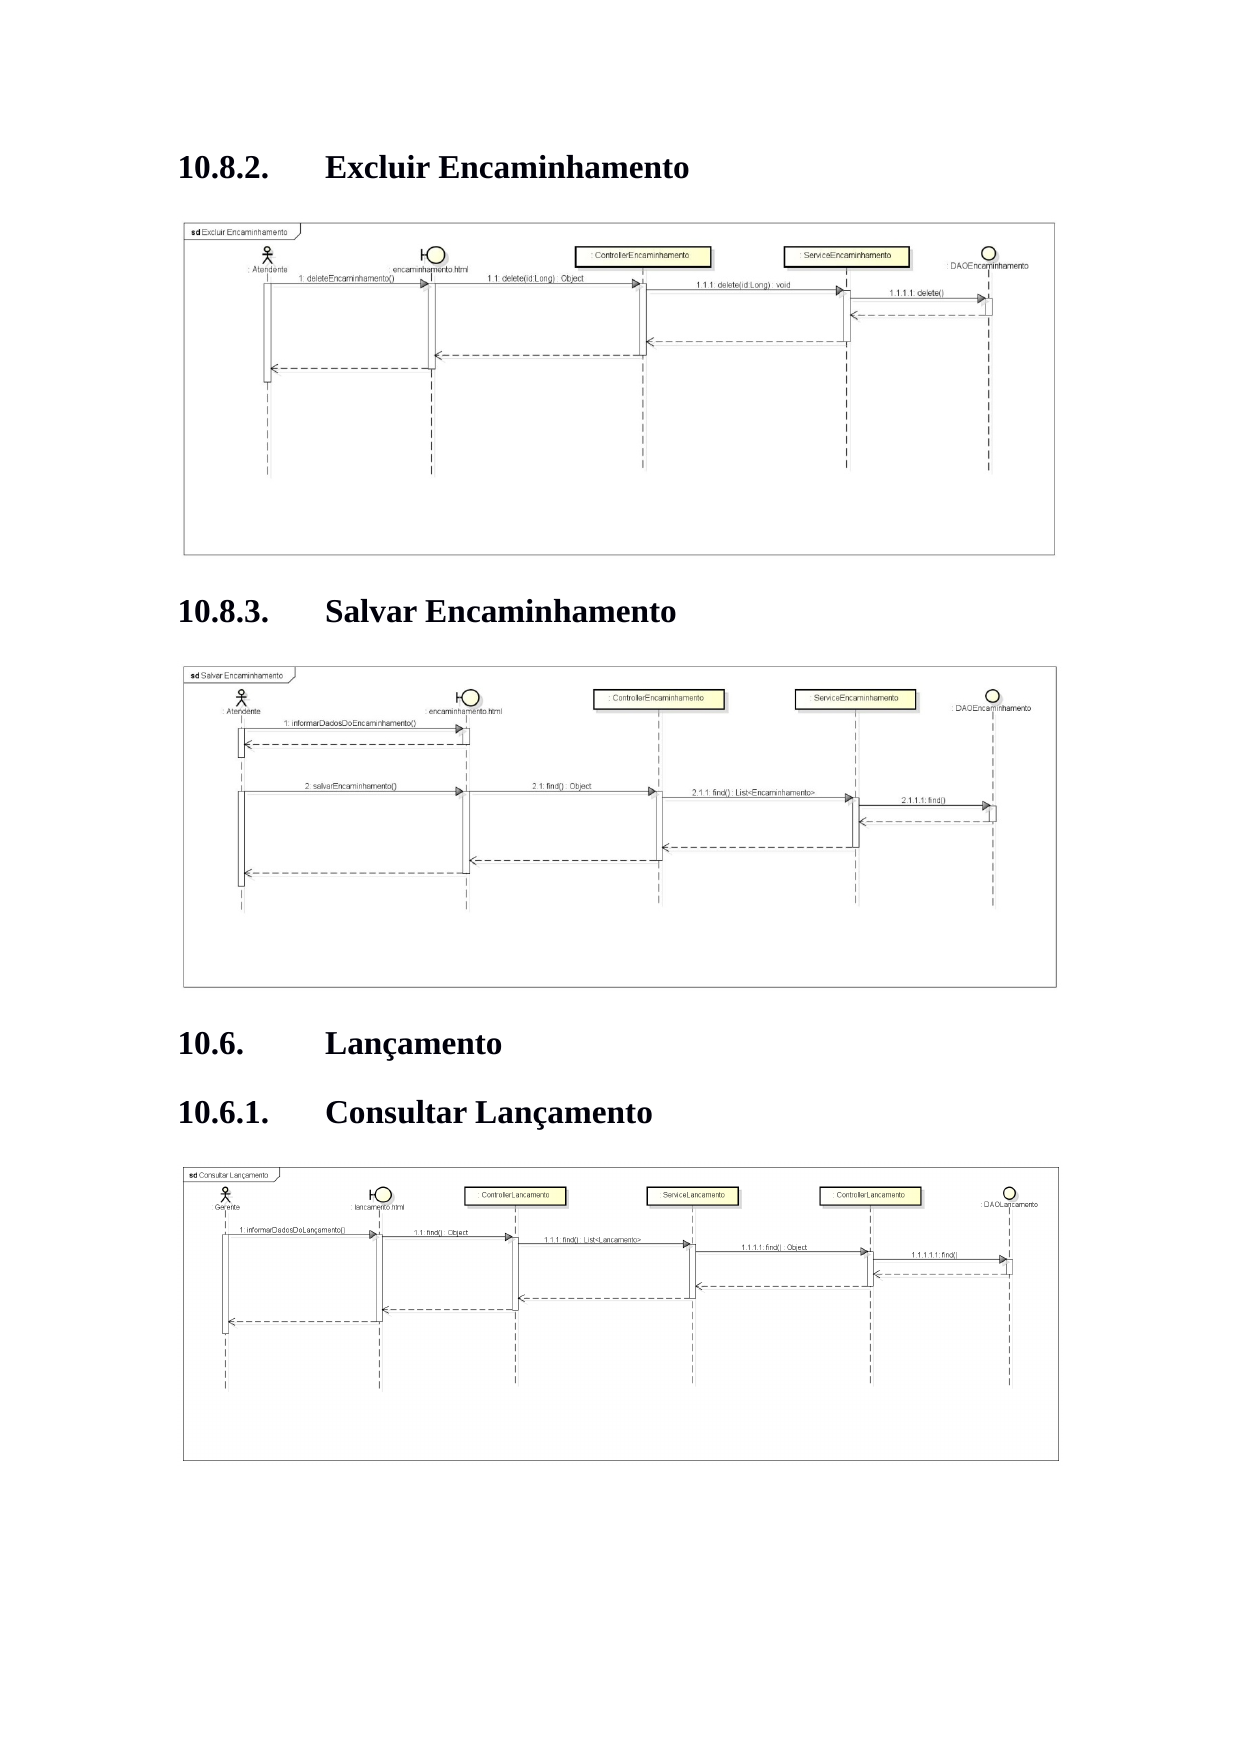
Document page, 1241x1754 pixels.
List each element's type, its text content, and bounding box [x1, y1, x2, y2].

text 10.8.2. Excluir Encaminhamento [177, 148, 1063, 186]
text 10.6.1. Consultar Lançamento [177, 1093, 1063, 1131]
picture [177, 1161, 1063, 1466]
text 10.8.3. Salvar Encaminhamento [177, 591, 1063, 630]
picture [177, 660, 1062, 993]
text 10.6. Lançamento [177, 1024, 1063, 1062]
picture [177, 216, 1061, 561]
